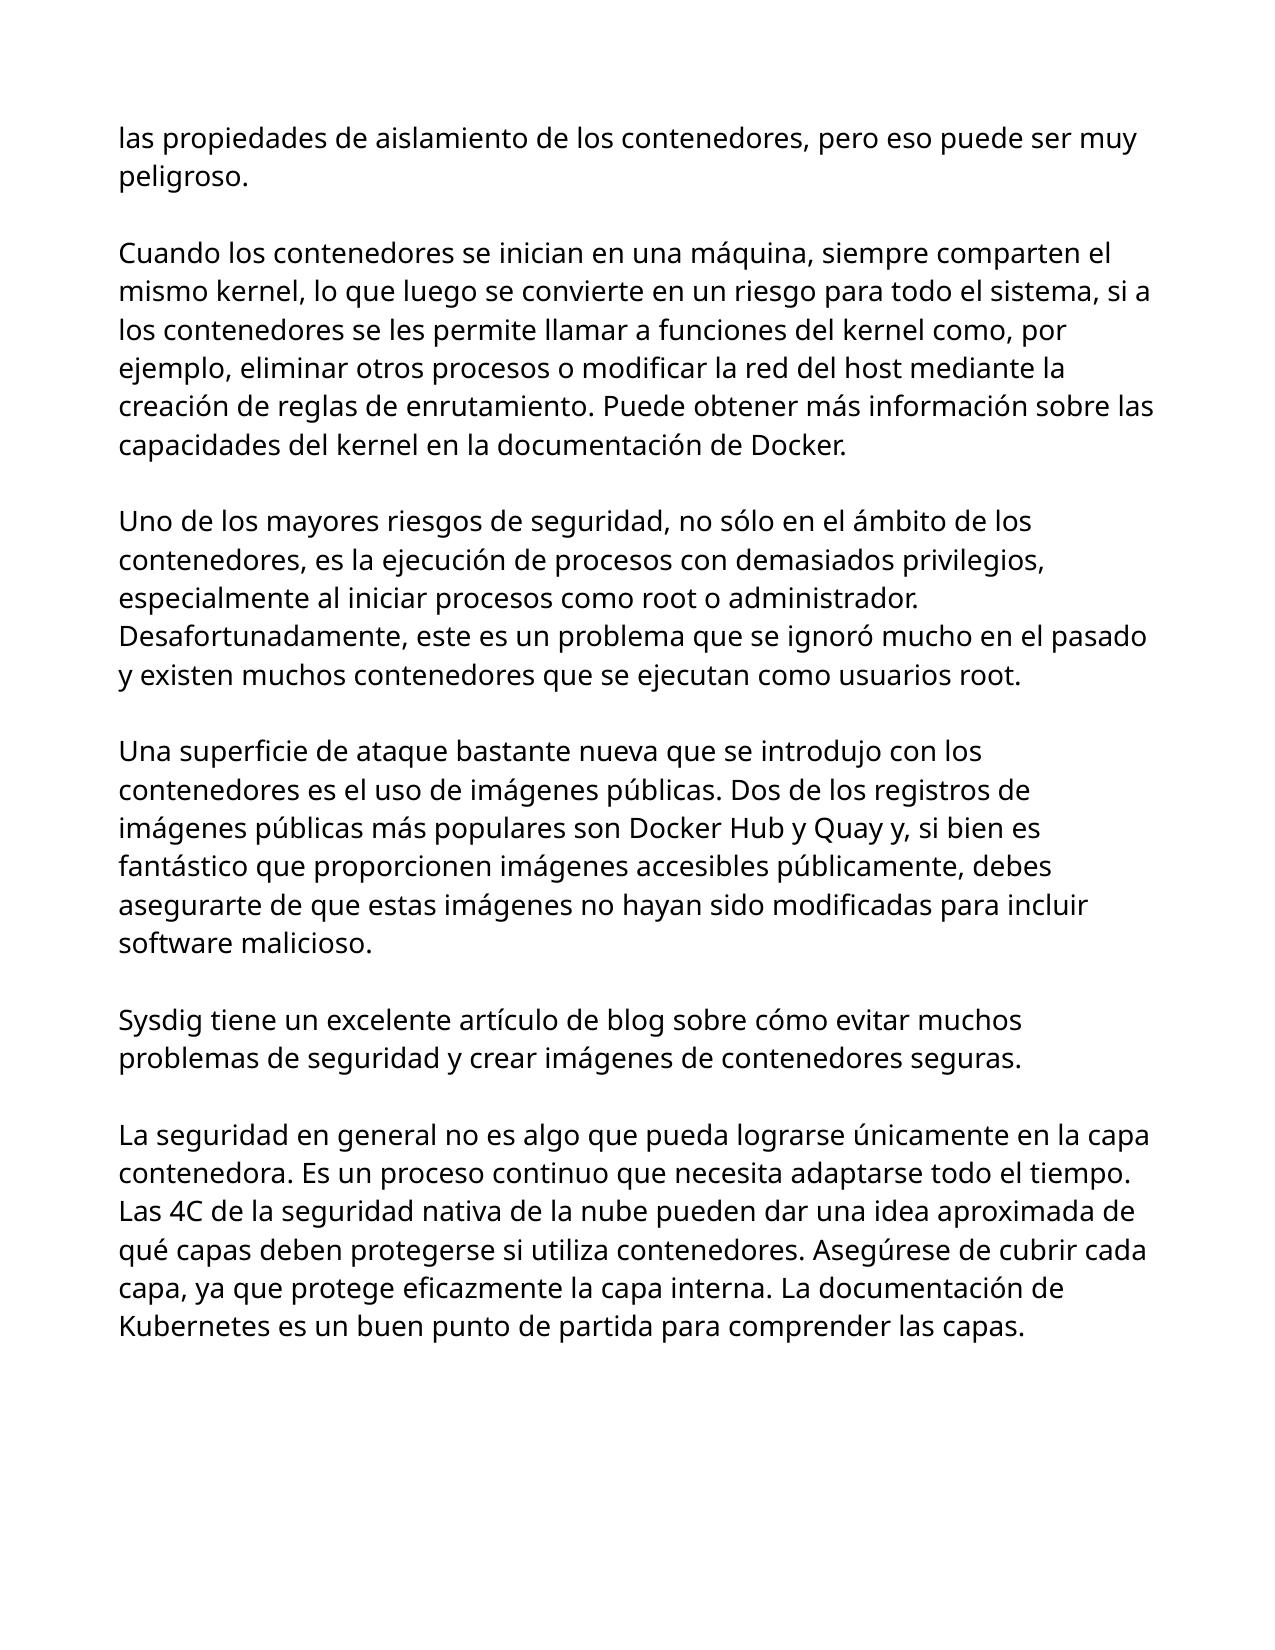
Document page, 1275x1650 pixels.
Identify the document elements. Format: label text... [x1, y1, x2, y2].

text las propiedades de aislamiento de los contenedores, pero eso puede ser muy peligroso. [118, 118, 1157, 195]
text Sysdig tiene un excelente artículo de blog sobre cómo evitar muchos problemas de seguridad y crear imágenes de contenedores seguras. [118, 1000, 1157, 1076]
text Uno de los mayores riesgos de seguridad, no sólo en el ámbito de los contenedores, es la ejecución de procesos con demasiados privilegios, especialmente al iniciar procesos como root o administrador. Desafortunadamente, este es un problema que se ignoró mucho en el pasado y existen muchos contenedores que se ejecutan como usuarios root. [118, 501, 1157, 693]
text La seguridad en general no es algo que pueda lograrse únicamente en la capa contenedora. Es un proceso continuo que necesita adaptarse todo el tiempo. Las 4C de la seguridad nativa de la nube pueden dar una idea aproximada de qué capas deben protegerse si utiliza contenedores. Asegúrese de cubrir cada capa, ya que protege eficazmente la capa interna. La documentación de Kubernetes es un buen punto de partida para comprender las capas. [118, 1115, 1157, 1345]
text Cuando los contenedores se inician en una máquina, siempre comparten el mismo kernel, lo que luego se convierte en un riesgo para todo el sistema, si a los contenedores se les permite llamar a funciones del kernel como, por ejemplo, eliminar otros procesos o modificar la red del host mediante la creación de reglas de enrutamiento. Puede obtener más información sobre las capacidades del kernel en la documentación de Docker. [118, 233, 1157, 463]
text Una superficie de ataque bastante nueva que se introdujo con los contenedores es el uso de imágenes públicas. Dos de los registros de imágenes públicas más populares son Docker Hub y Quay y, si bien es fantástico que proporcionen imágenes accesibles públicamente, debes asegurarte de que estas imágenes no hayan sido modificadas para incluir software malicioso. [118, 731, 1157, 961]
